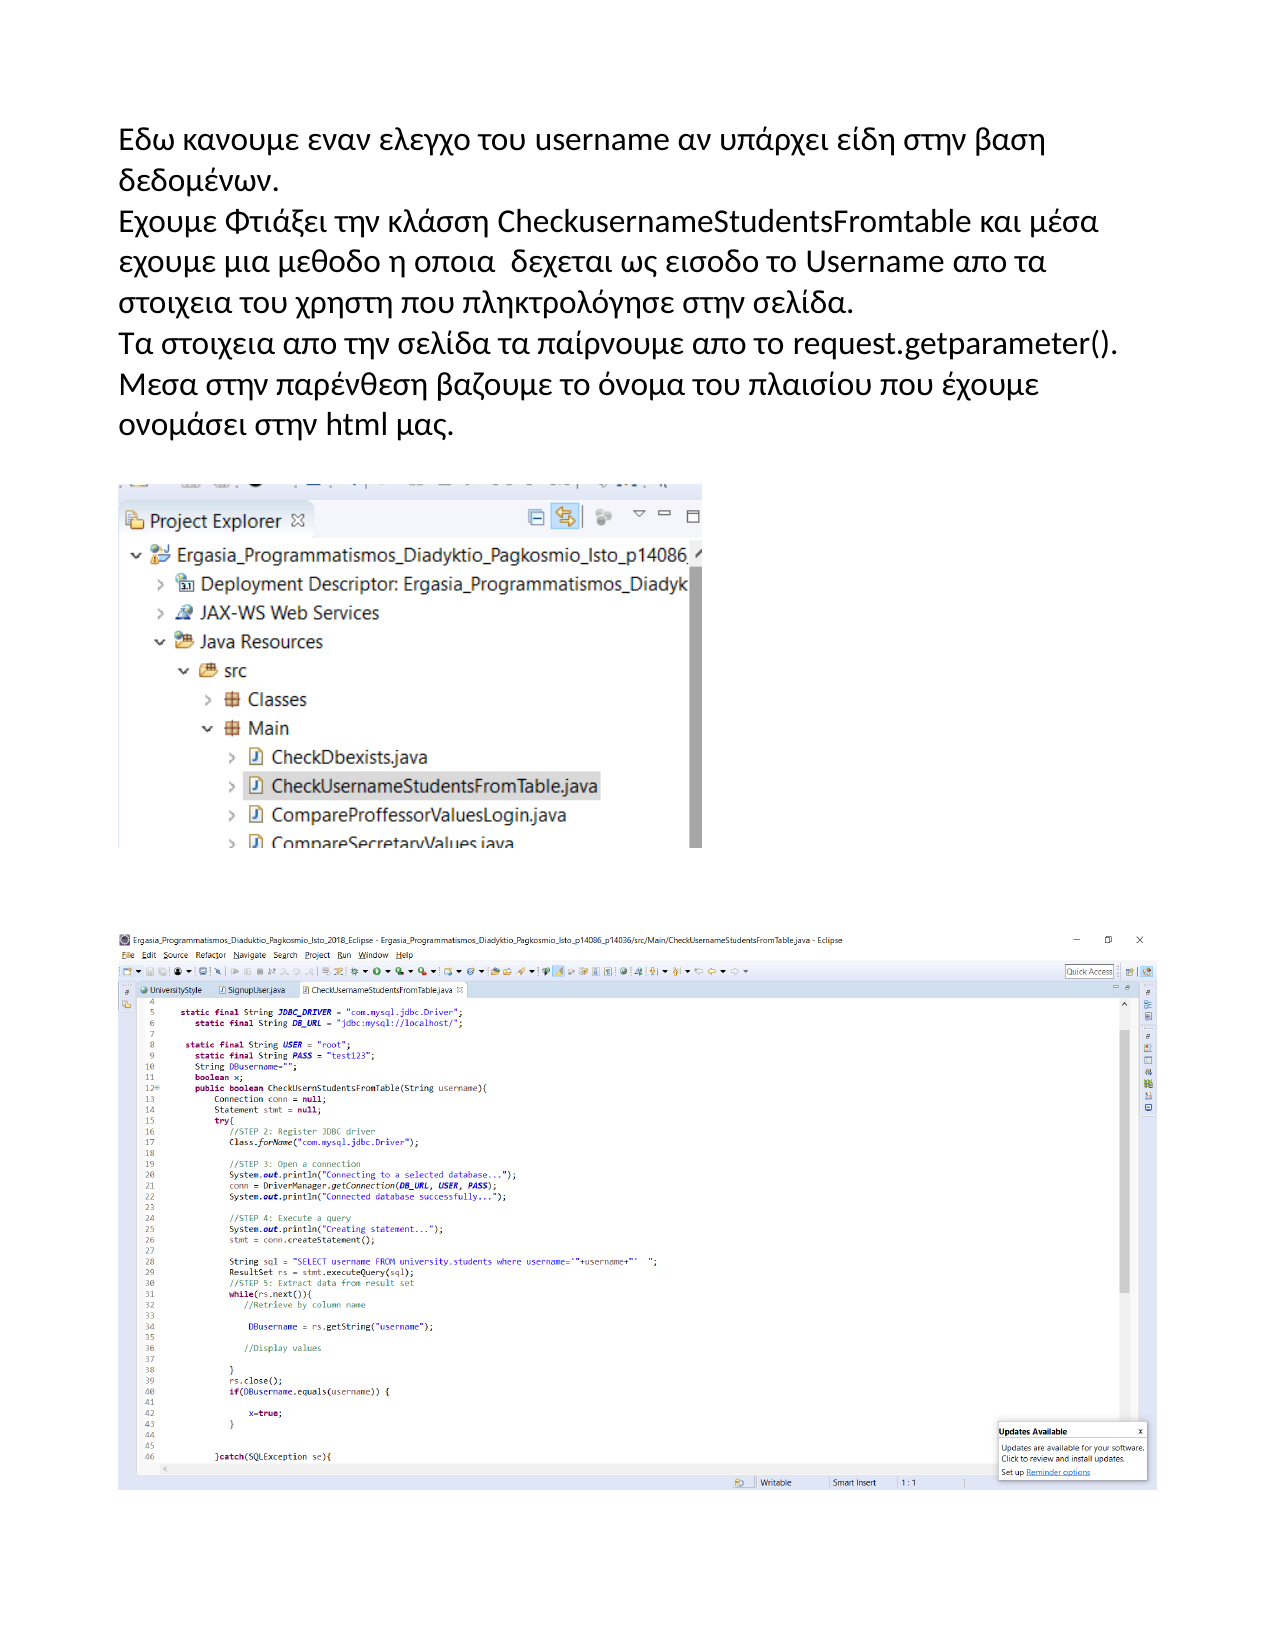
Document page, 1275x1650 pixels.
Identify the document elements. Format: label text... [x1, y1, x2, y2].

text Τα στοιχεια απο την σελίδα τα παίρνουμε απο το request.getparameter(). [118, 322, 1157, 362]
text Eδω κανουμε εναν ελεγχο του username αν υπάρχει είδη στην βαση δεδομένων. [118, 118, 1157, 199]
picture [118, 932, 1157, 1490]
picture [118, 484, 702, 848]
text Μεσα στην παρένθεση βαζουμε το όνομα του πλαισίου που έχουμε ονομάσει στην html μας. [118, 362, 1157, 444]
text Εχουμε Φτιάξει την κλάσση CheckusernameStudentsFromtable και μέσα εχουμε μια μεθοδο η οποια δεχεται ως εισοδο το Username απο τα στοιχεια του χρηστη που πληκτρολόγησε στην σελίδα. [118, 199, 1157, 322]
